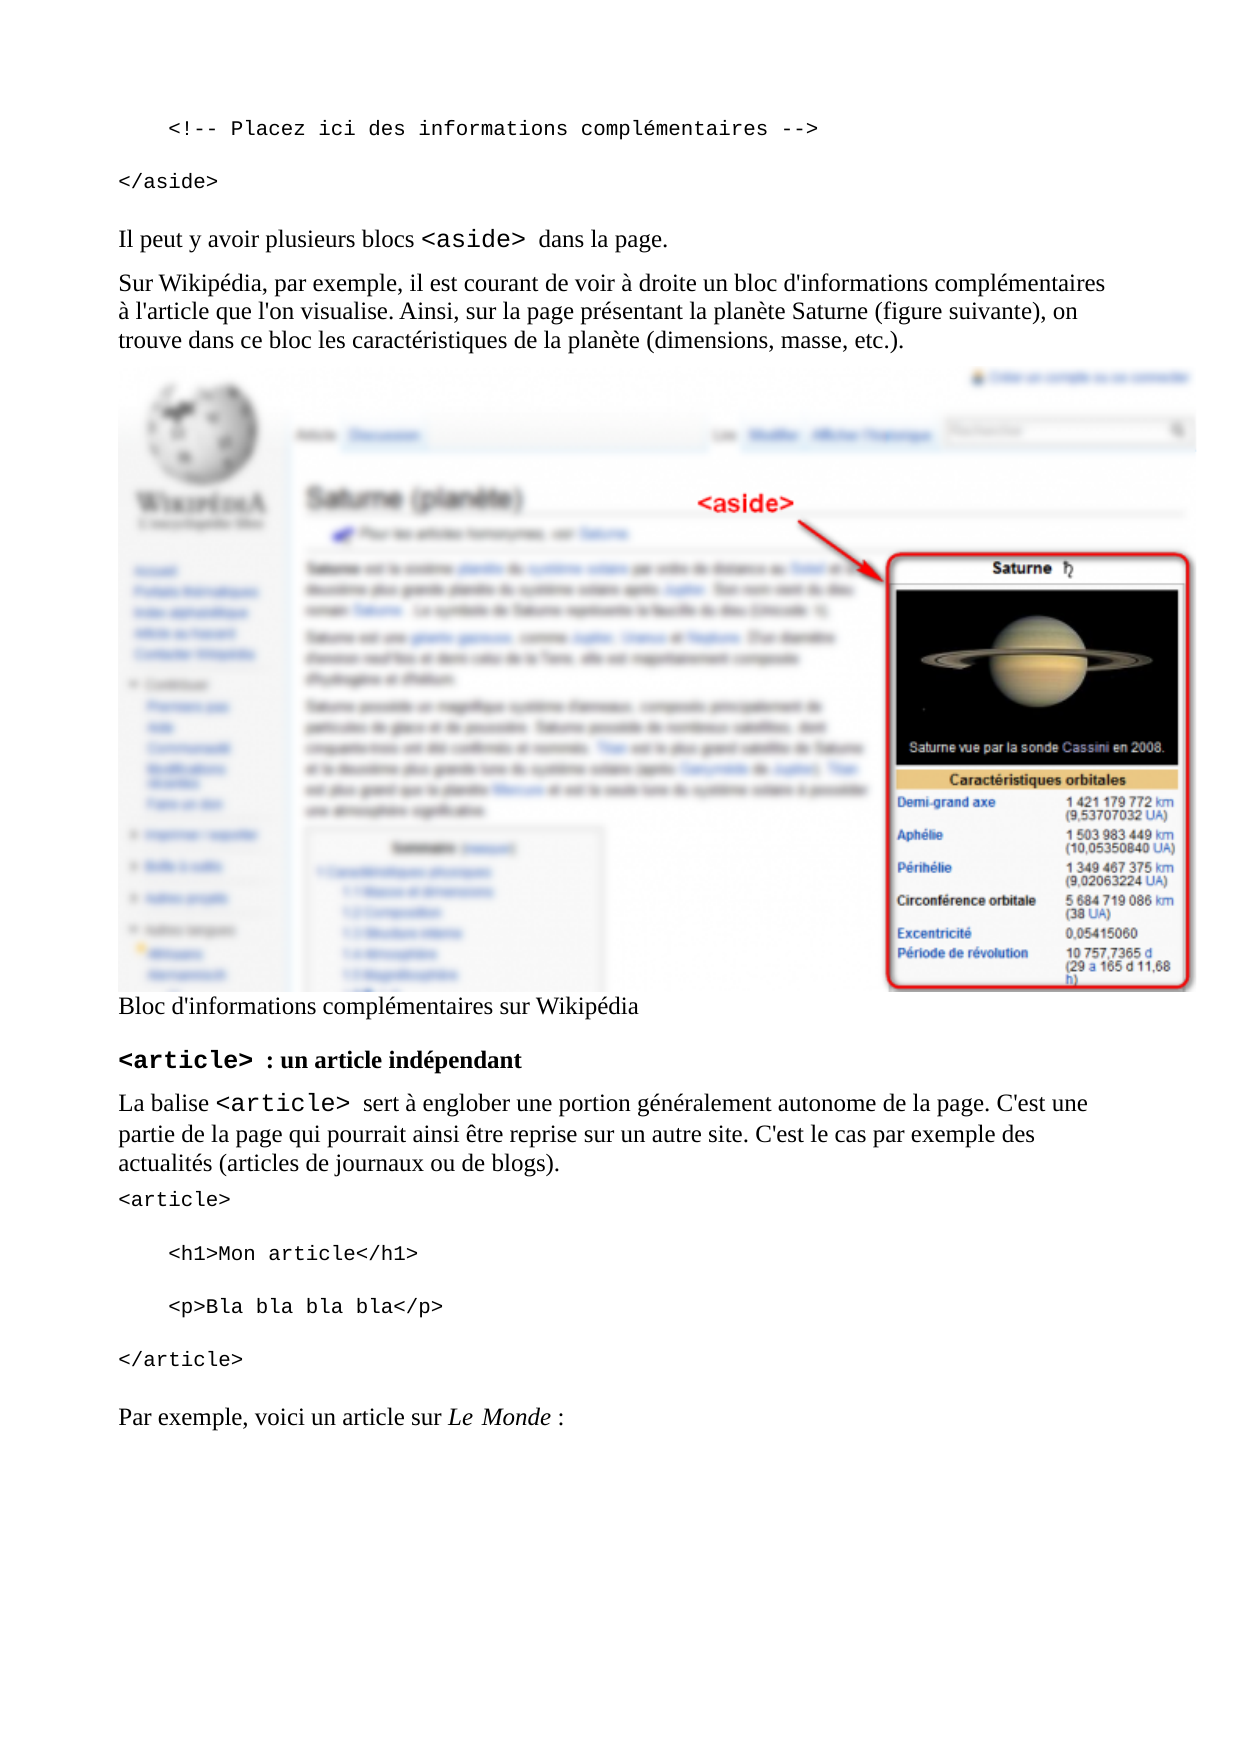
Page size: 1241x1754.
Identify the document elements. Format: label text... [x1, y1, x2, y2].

picture [118, 366, 1197, 992]
text <article> [118, 1189, 1122, 1213]
text </aside> [118, 171, 1122, 195]
text <h1>Mon article</h1> [118, 1242, 1122, 1266]
text Bloc d'informations complémentaires sur Wikipédia [118, 992, 1122, 1020]
text <p>Bla bla bla bla</p> [118, 1296, 1122, 1319]
text Par exemple, voici un article sur Le Monde : [118, 1402, 1122, 1431]
subtitle <article> : un article indépendant [118, 1045, 1122, 1076]
text La balise <article> sert à englober une portion généralement autonome de la page. C'est une partie de la page qui pourrait ainsi être reprise sur un autre site. C'est le cas par exemple des actualités (articles de journaux ou de blogs). [118, 1088, 1122, 1177]
text Sur Wikipédia, par exemple, il est courant de voir à droite un bloc d'informations complémentaires à l'article que l'on visualise. Ainsi, sur la page présentant la planète Saturne (figure suivante), on trouve dans ce bloc les caractéristiques de la planète (dimensions, masse, etc.). [118, 268, 1122, 354]
text Il peut y avoir plusieurs blocs <aside> dans la page. [118, 224, 1122, 255]
text </article> [118, 1349, 1122, 1372]
text <!-- Placez ici des informations complémentaires --> [118, 118, 1122, 142]
